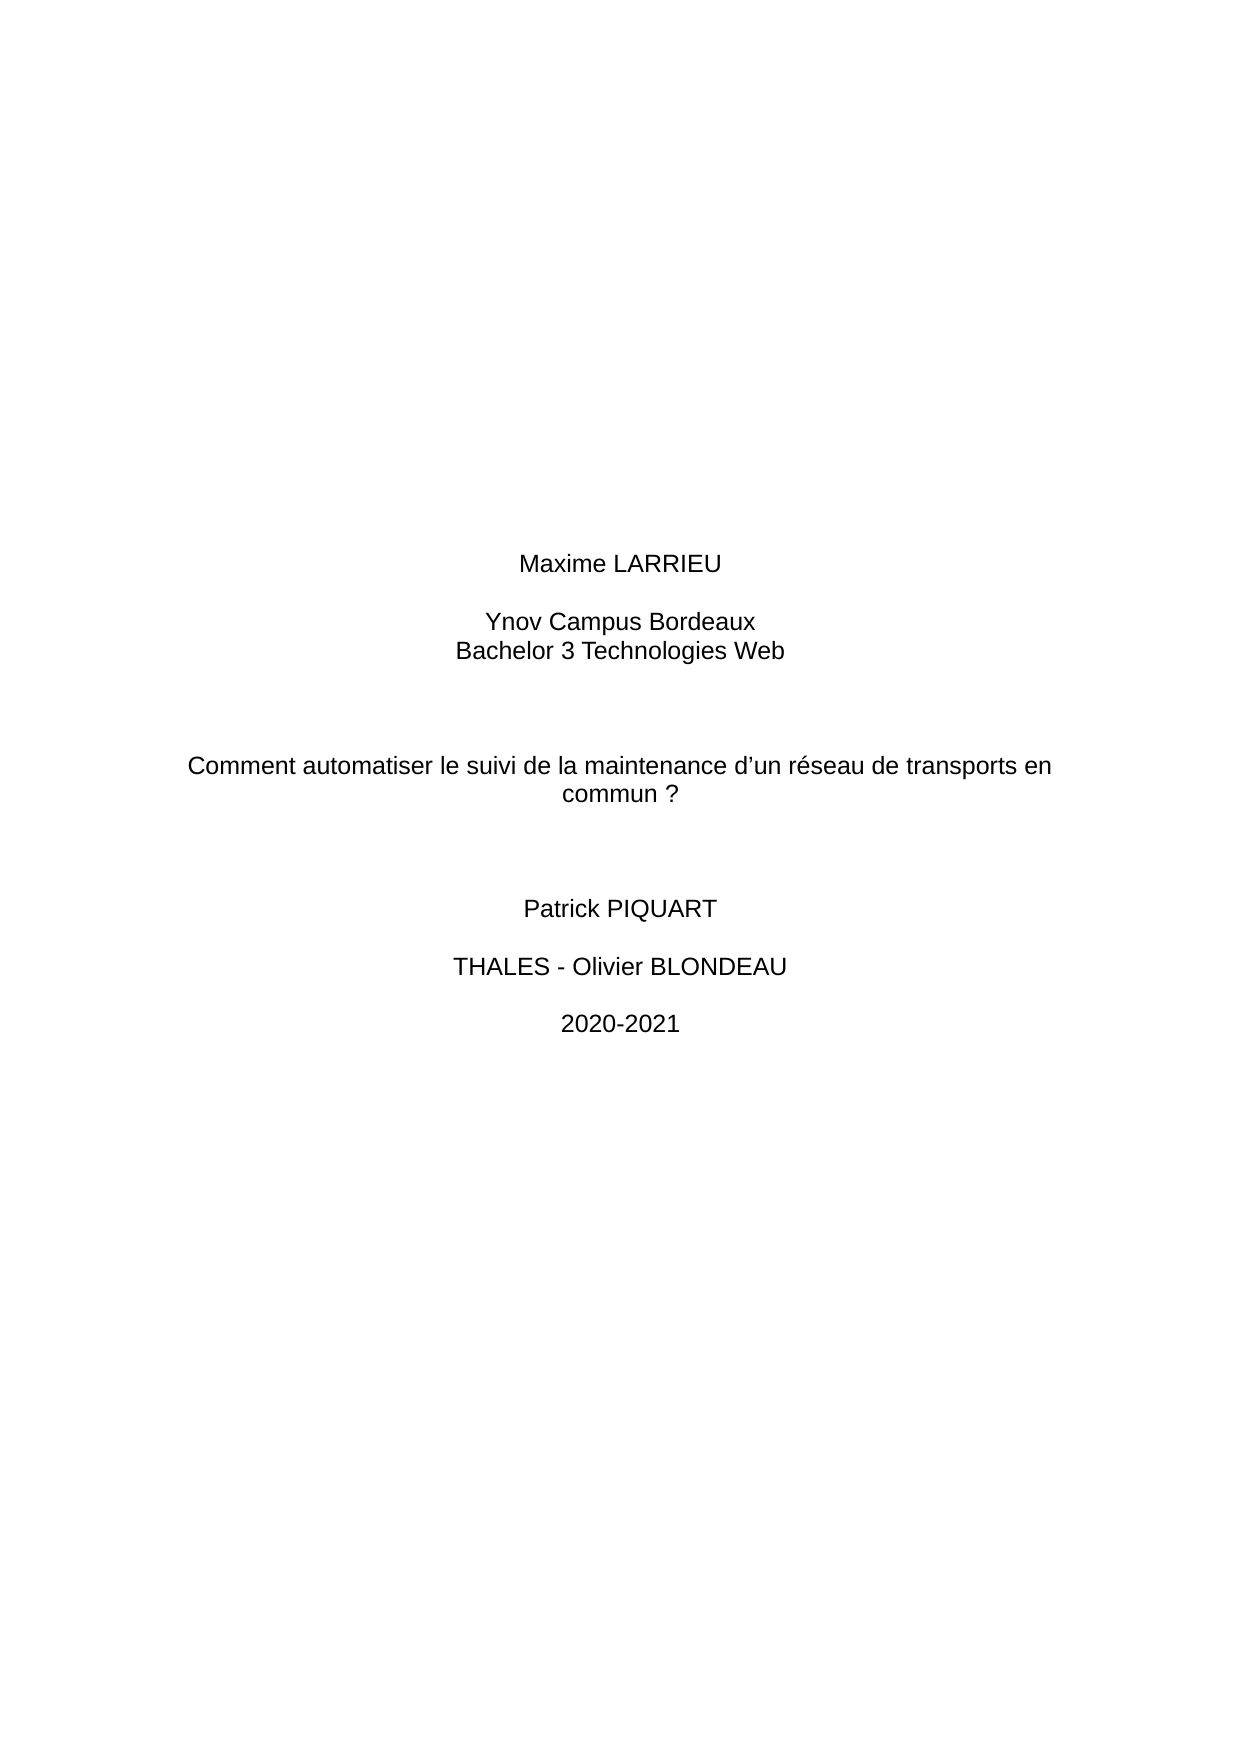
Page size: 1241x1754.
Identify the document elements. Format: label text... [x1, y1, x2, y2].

text Bachelor 3 Technologies Web [147, 636, 1093, 664]
text Comment automatiser le suivi de la maintenance d’un réseau de transports en commun ? [147, 751, 1093, 808]
text 2020-2021 [147, 1009, 1093, 1038]
text Maxime LARRIEU [147, 549, 1093, 578]
text Ynov Campus Bordeaux [147, 607, 1093, 636]
text Patrick PIQUART [147, 894, 1093, 923]
text THALES - Olivier BLONDEAU [147, 952, 1093, 981]
